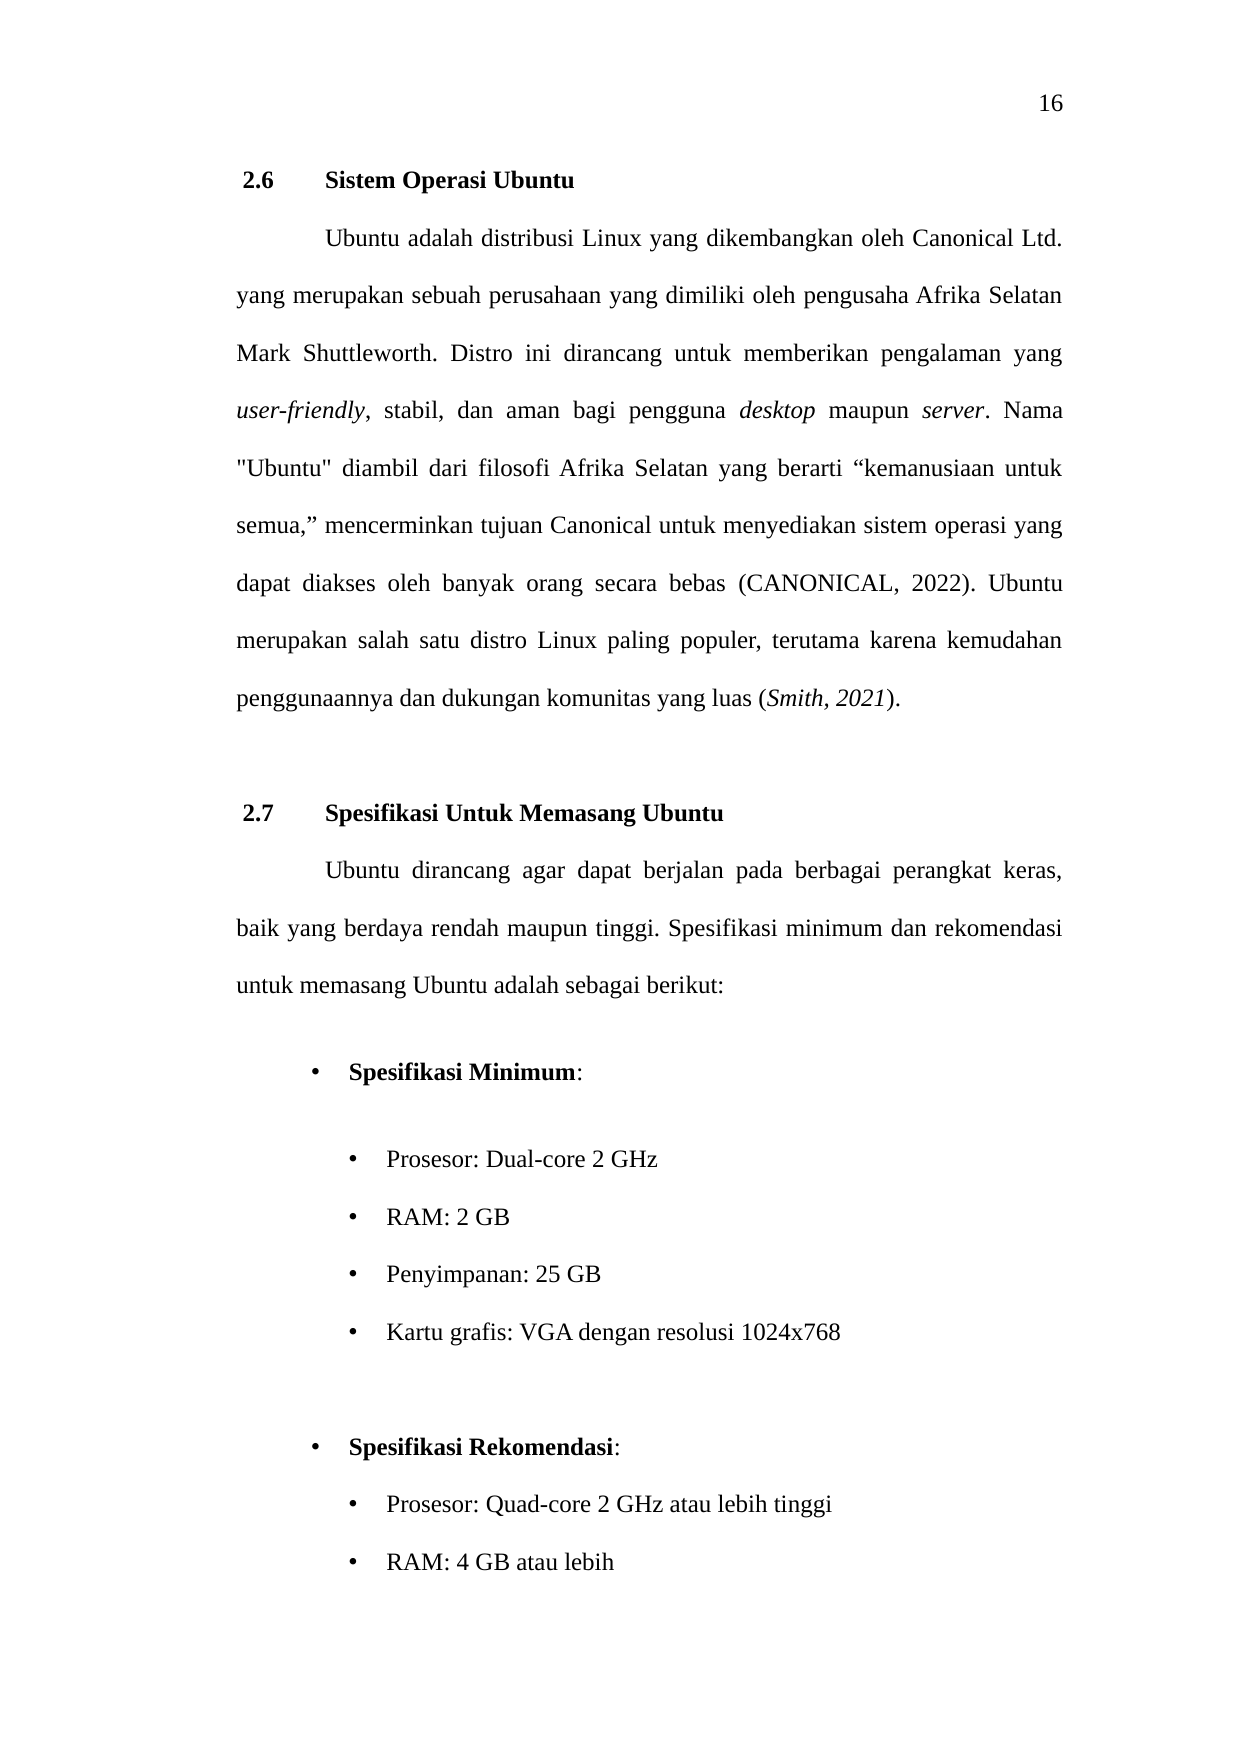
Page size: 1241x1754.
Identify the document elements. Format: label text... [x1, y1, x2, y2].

list RAM: 2 GB [349, 1202, 1063, 1231]
text Ubuntu adalah distribusi Linux yang dikembangkan oleh Canonical Ltd. yang merupakan sebuah perusahaan yang dimiliki oleh pengusaha Afrika Selatan Mark Shuttleworth. Distro ini dirancang untuk memberikan pengalaman yang user-friendly, stabil, dan aman bagi pengguna desktop maupun server. Nama "Ubuntu" diambil dari filosofi Afrika Selatan yang berarti “kemanusiaan untuk semua,” mencerminkan tujuan Canonical untuk menyediakan sistem operasi yang dapat diakses oleh banyak orang secara bebas (CANONICAL, 2022)⁠. Ubuntu merupakan salah satu distro Linux paling populer, terutama karena kemudahan penggunaannya dan dukungan komunitas yang luas (Smith, 2021). [236, 223, 1063, 712]
list Spesifikasi Rekomendasi: [311, 1432, 1063, 1461]
list Prosesor: Dual-core 2 GHz [349, 1144, 1063, 1173]
list Kartu grafis: VGA dengan resolusi 1024x768 [349, 1317, 1063, 1346]
list Penyimpanan: 25 GB [349, 1259, 1063, 1288]
text Ubuntu dirancang agar dapat berjalan pada berbagai perangkat keras, baik yang berdaya rendah maupun tinggi. Spesifikasi minimum dan rekomendasi untuk memasang Ubuntu adalah sebagai berikut: [236, 855, 1063, 999]
subtitle Sistem Operasi Ubuntu [236, 165, 1063, 194]
list RAM: 4 GB atau lebih [349, 1547, 1063, 1576]
list Spesifikasi Minimum: [311, 1057, 1063, 1086]
subtitle Spesifikasi untuk Memasang Ubuntu [236, 798, 1063, 827]
list Prosesor: Quad-core 2 GHz atau lebih tinggi [349, 1489, 1063, 1518]
